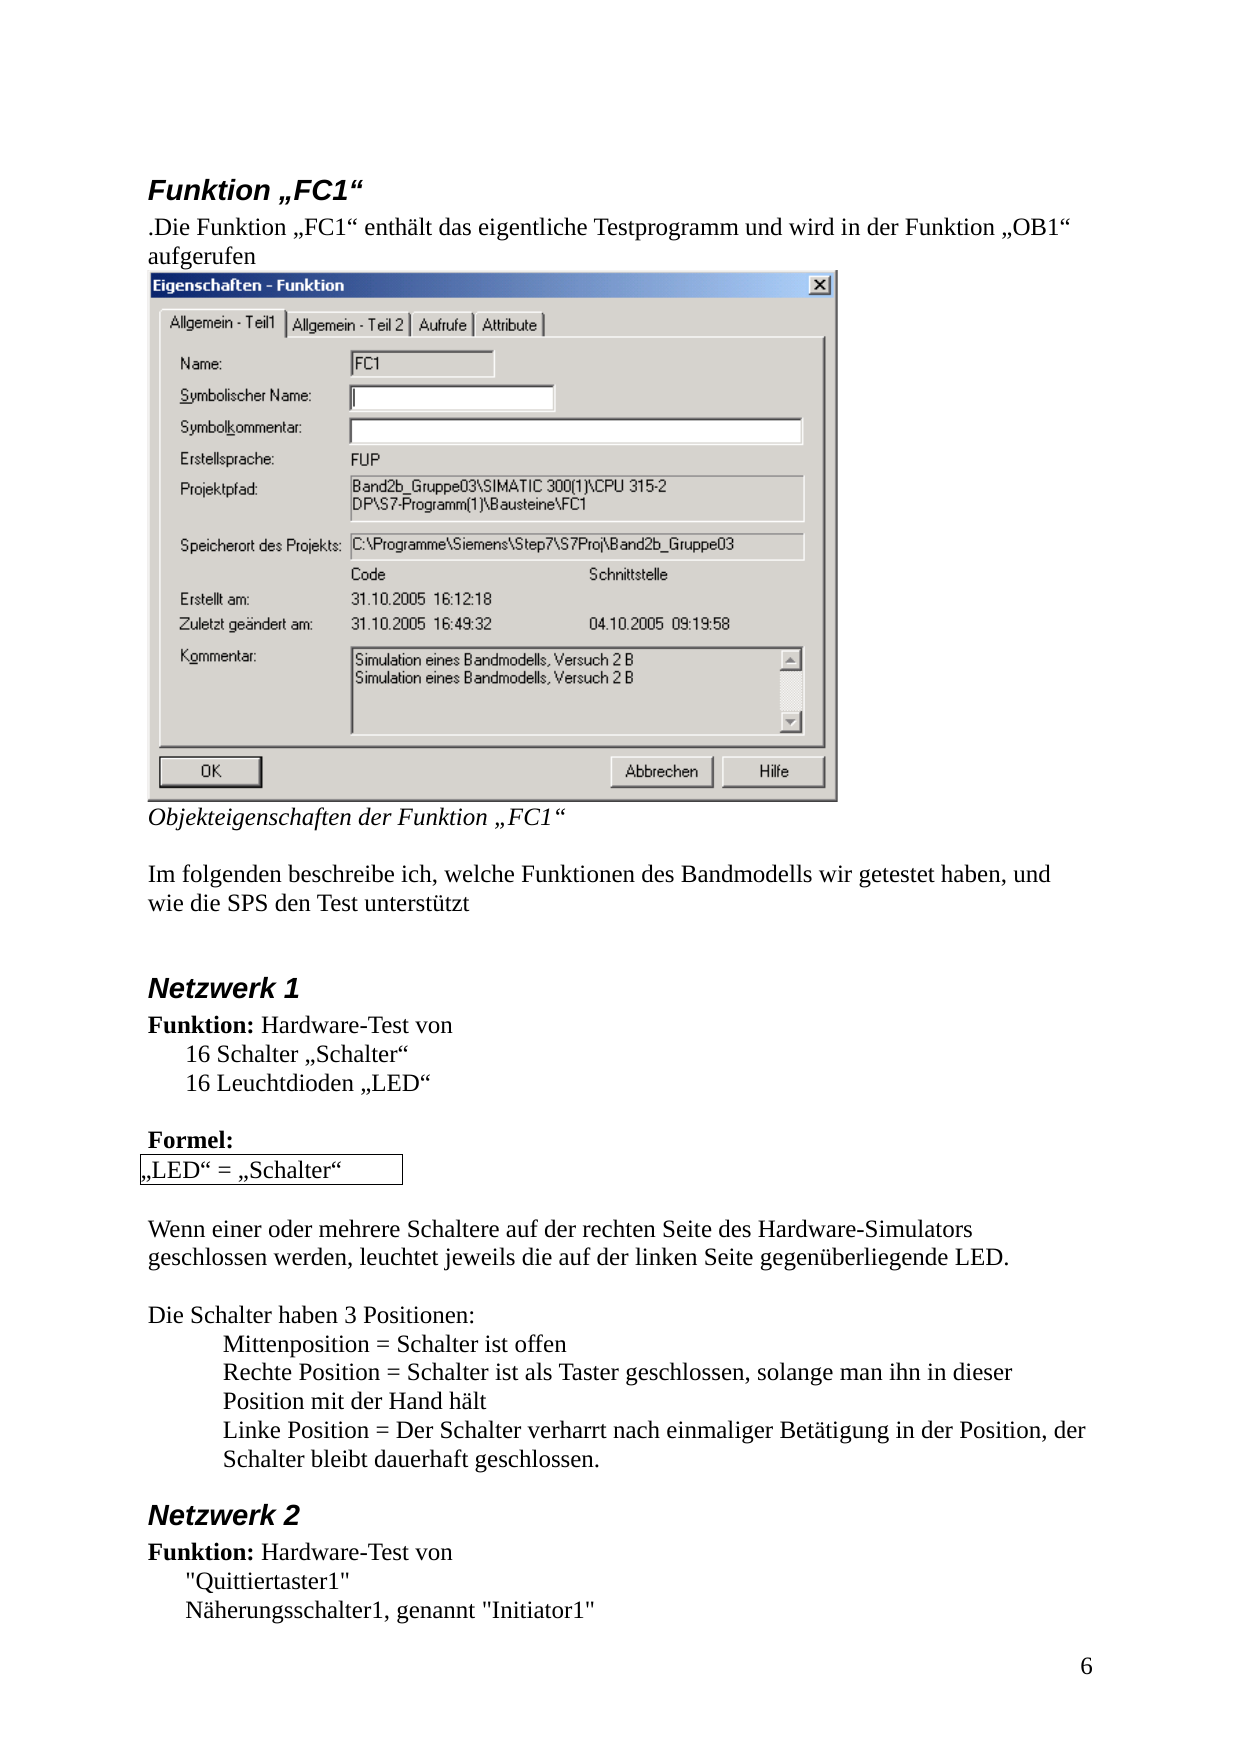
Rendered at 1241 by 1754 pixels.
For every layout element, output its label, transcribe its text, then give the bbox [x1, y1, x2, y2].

list "Quittiertaster1" [148, 1566, 1093, 1595]
list Linke Position = Der Schalter verharrt nach einmaliger Betätigung in der Position, der Schalter bleibt dauerhaft geschlossen. [185, 1415, 1093, 1472]
text Funktion: Hardware-Test von [148, 1010, 1093, 1039]
subtitle Funktion „FC1“ [148, 173, 1093, 206]
text .Die Funktion „FC1“ enthält das eigentliche Testprogramm und wird in der Funktion „OB1“ aufgerufen [148, 212, 1093, 270]
text Im folgenden beschreibe ich, welche Funktionen des Bandmodells wir getestet haben, und wie die SPS den Test unterstützt [148, 859, 1093, 917]
list 16 Leuchtdioden „LED“ [148, 1068, 1093, 1097]
table_header „LED“ = „Schalter“ [141, 1155, 402, 1184]
list 16 Schalter „Schalter“ [148, 1039, 1093, 1068]
subtitle Netzwerk 2 [148, 1497, 1093, 1531]
list Mittenposition = Schalter ist offen [185, 1329, 1093, 1357]
text Formel: [148, 1125, 1093, 1154]
picture [147, 270, 838, 802]
text Objekteigenschaften der Funktion „FC1“ [148, 802, 1093, 831]
list Rechte Position = Schalter ist als Taster geschlossen, solange man ihn in dieser Position mit der Hand hält [185, 1357, 1093, 1415]
subtitle Netzwerk 1 [148, 971, 1093, 1004]
text Wenn einer oder mehrere Schaltere auf der rechten Seite des Hardware-Simulators geschlossen werden, leuchtet jeweils die auf der linken Seite gegenüberliegende LED. [148, 1214, 1093, 1271]
list Näherungsschalter1, genannt "Initiator1" [148, 1595, 1093, 1623]
text Funktion: Hardware-Test von [148, 1537, 1093, 1566]
text Die Schalter haben 3 Positionen: [148, 1300, 1093, 1329]
